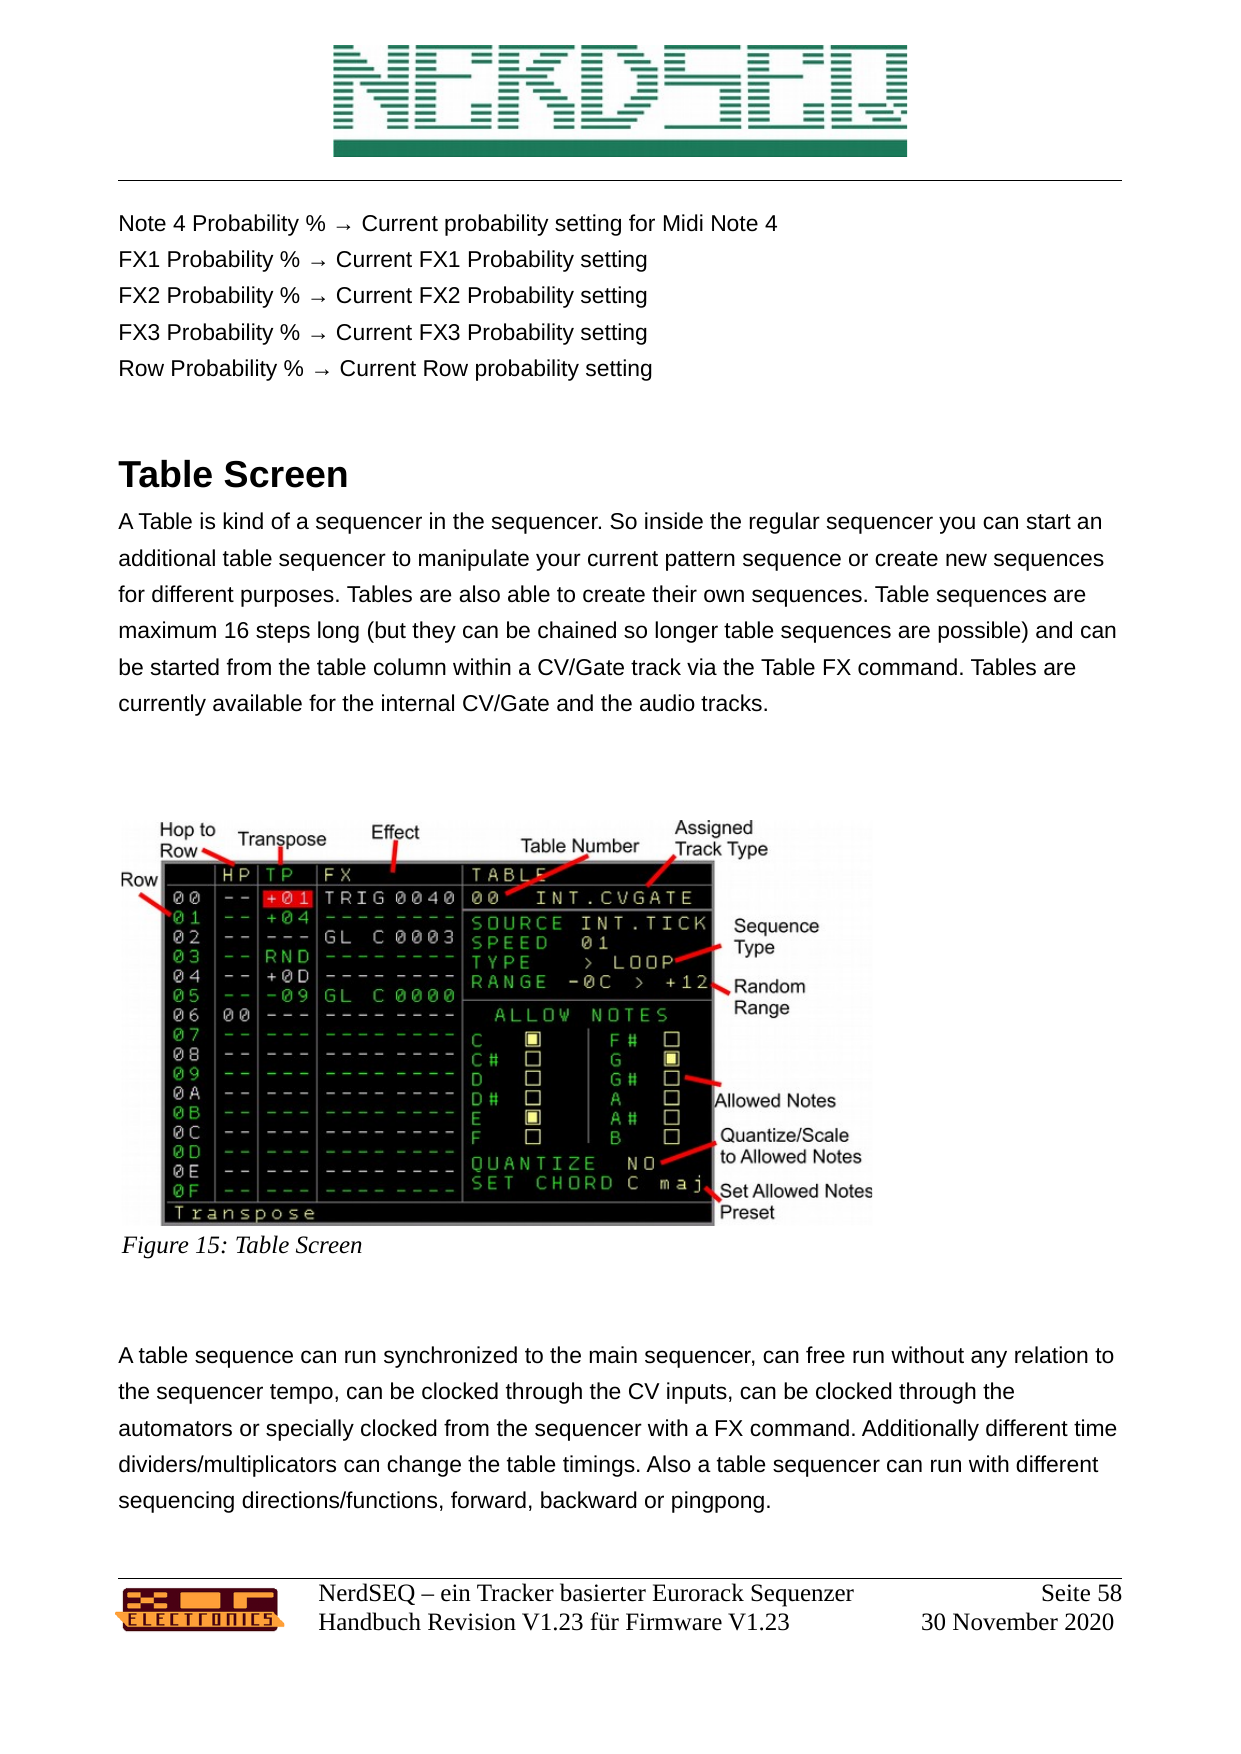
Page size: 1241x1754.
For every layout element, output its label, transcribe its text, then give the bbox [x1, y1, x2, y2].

text A Table is kind of a sequencer in the sequencer. So inside the regular sequencer you can start an additional table sequencer to manipulate your current pattern sequence or create new sequences for different purposes. Tables are also able to create their own sequences. Table sequences are maximum 16 steps long (but they can be chained so longer table sequences are possible) and can be started from the table column within a CV/Gate track via the Table FX command. Tables are currently available for the internal CV/Gate and the audio tracks. [118, 508, 1122, 716]
text Note 4 Probability % → Current probability setting for Midi Note 4 [118, 209, 1122, 236]
text FX1 Probability % → Current FX1 Probability setting [118, 246, 1122, 272]
text Row Probability % → Current Row probability setting [118, 355, 1122, 381]
text A table sequence can run synchronized to the main sequencer, can free run without any relation to the sequencer tempo, can be clocked through the CV inputs, can be clocked through the automators or specially clocked from the sequencer with a FX command. Additionally different time dividers/multiplicators can change the table timings. Also a table sequencer can run with different sequencing directions/functions, forward, backward or pingpong. [118, 1342, 1122, 1514]
picture [121, 820, 873, 1226]
picture [333, 45, 908, 157]
picture [115, 1584, 285, 1634]
text FX2 Probability % → Current FX2 Probability setting [118, 282, 1122, 309]
subtitle Table Screen [118, 453, 1122, 496]
text Figure 15: Table Screen [122, 820, 937, 1259]
text FX3 Probability % → Current FX3 Probability setting [118, 319, 1122, 345]
